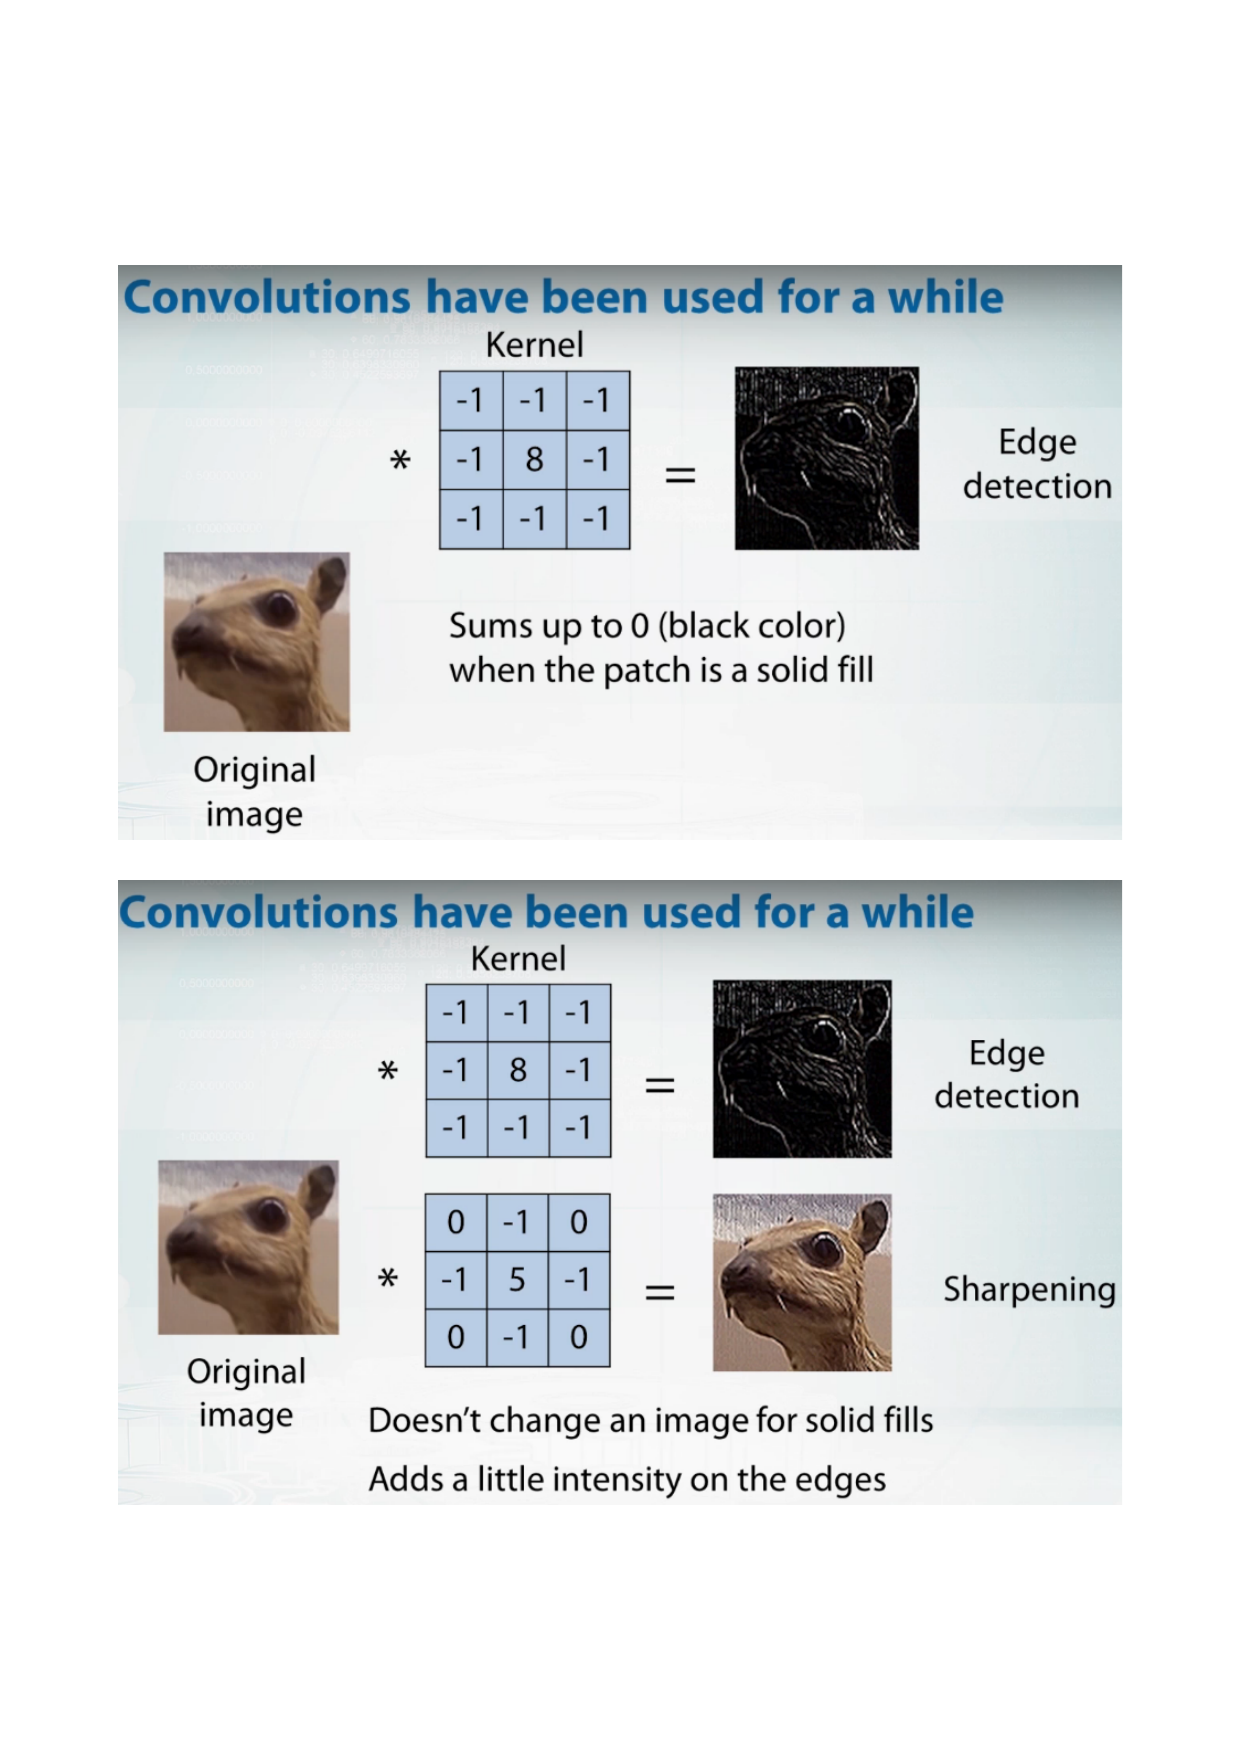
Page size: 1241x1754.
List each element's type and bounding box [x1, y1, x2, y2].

picture [118, 265, 1123, 840]
picture [118, 880, 1123, 1505]
